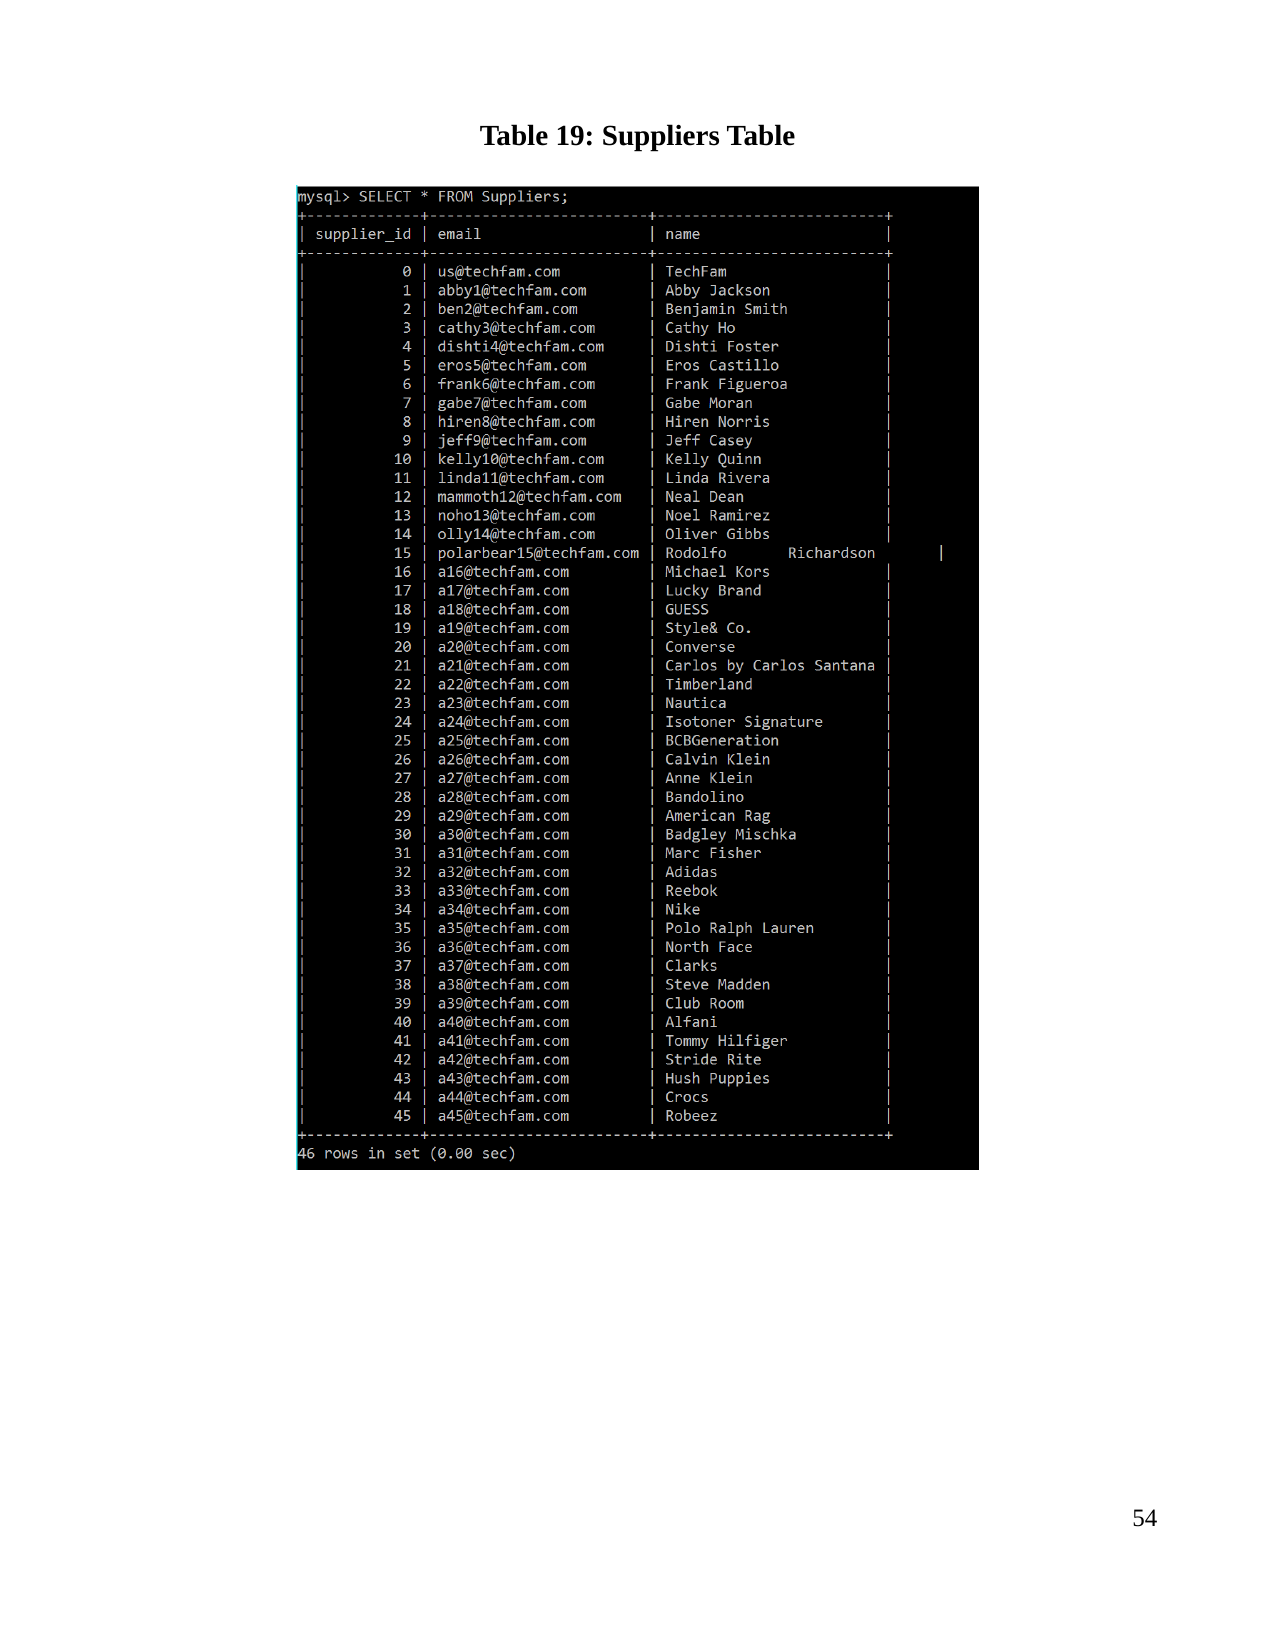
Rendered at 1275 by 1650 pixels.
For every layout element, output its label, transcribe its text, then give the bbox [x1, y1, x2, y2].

text Table 19: Suppliers Table [118, 118, 1157, 152]
picture [296, 185, 979, 1170]
